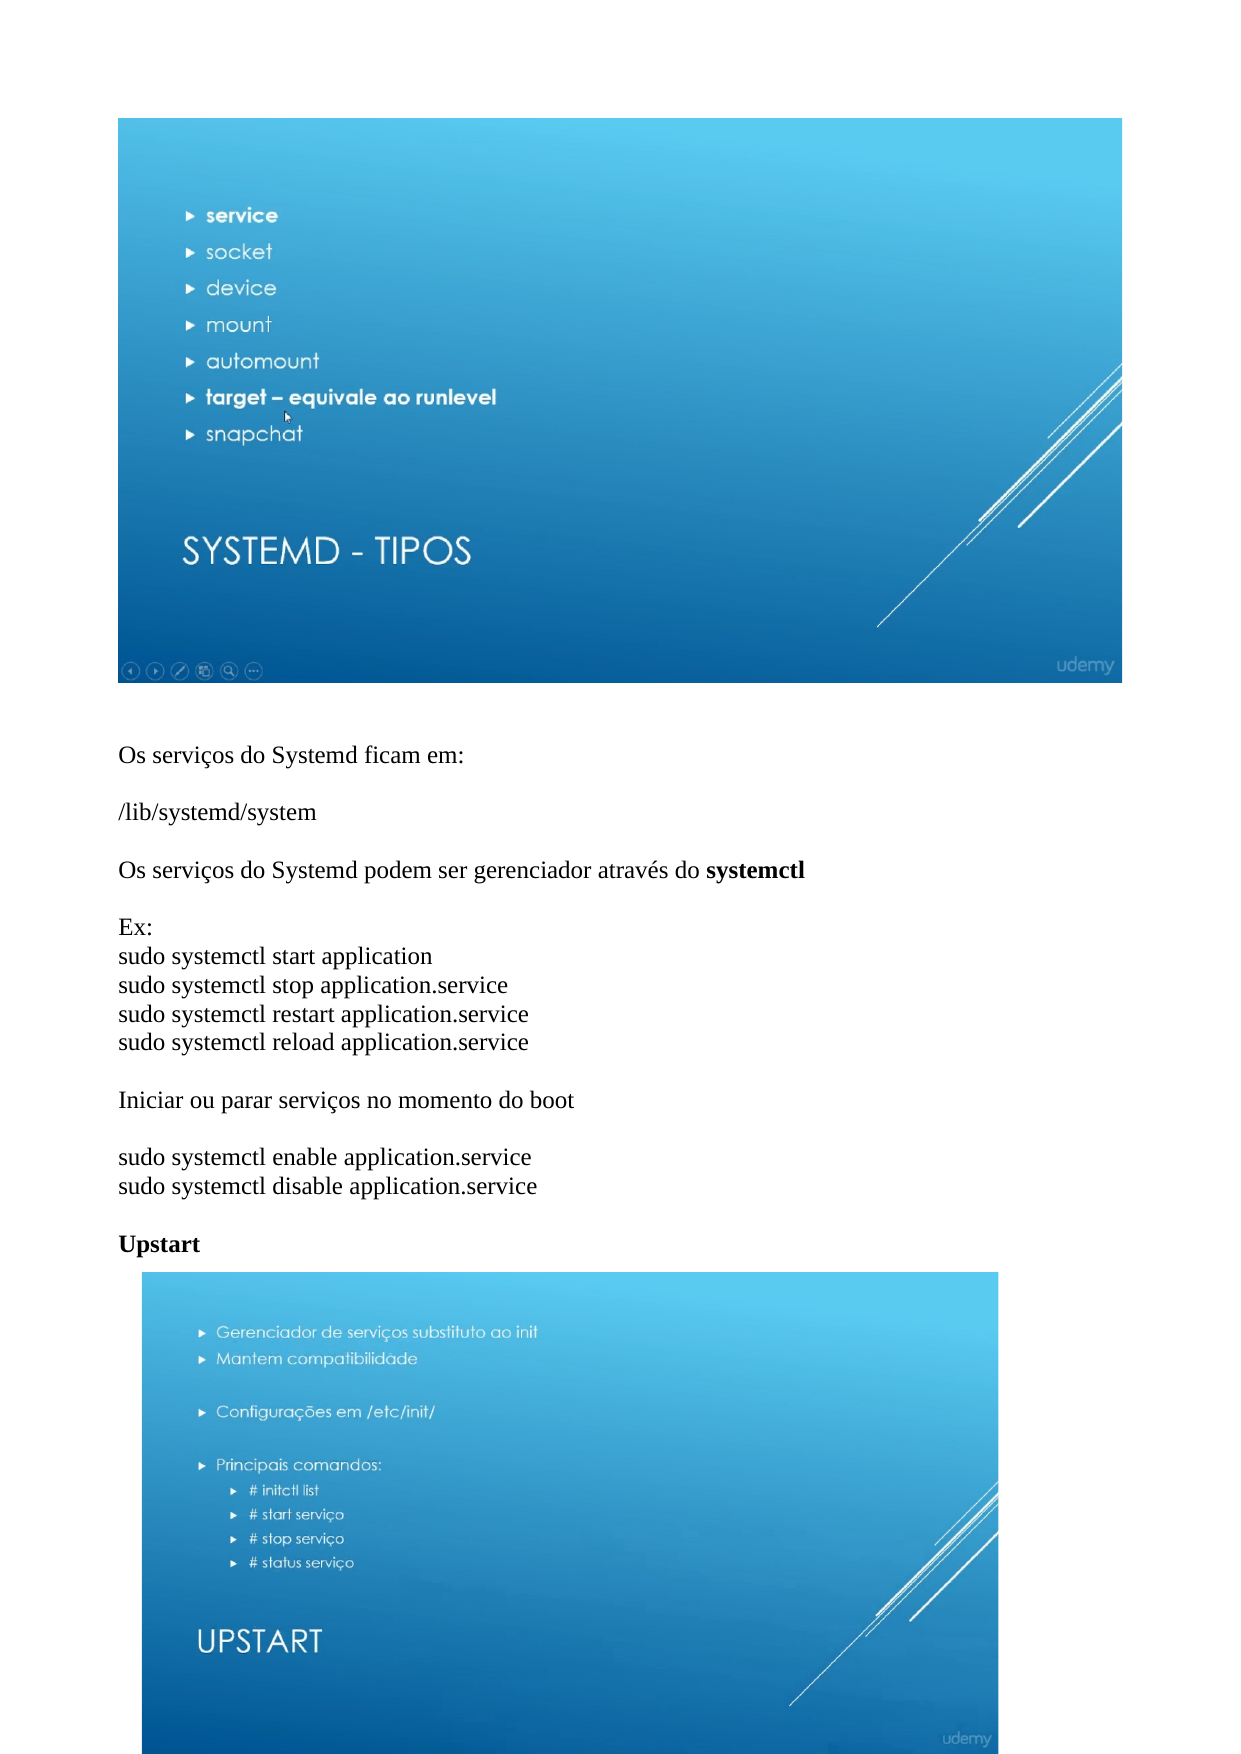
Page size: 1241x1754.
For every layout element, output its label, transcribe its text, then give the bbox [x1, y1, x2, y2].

text /lib/systemd/system [118, 797, 1122, 826]
picture [141, 1272, 999, 1754]
text sudo systemctl disable application.service [118, 1171, 1122, 1200]
text Ex: [118, 912, 1122, 941]
text sudo systemctl enable application.service [118, 1142, 1122, 1171]
text sudo systemctl restart application.service [118, 999, 1122, 1027]
text sudo systemctl stop application.service [118, 970, 1122, 999]
text Os serviços do Systemd podem ser gerenciador através do systemctl [118, 855, 1122, 884]
text sudo systemctl start application [118, 941, 1122, 970]
text Upstart [118, 1229, 1122, 1257]
text Os serviços do Systemd ficam em: [118, 740, 1122, 769]
picture [118, 118, 1123, 683]
text Iniciar ou parar serviços no momento do boot [118, 1085, 1122, 1114]
text sudo systemctl reload application.service [118, 1027, 1122, 1056]
